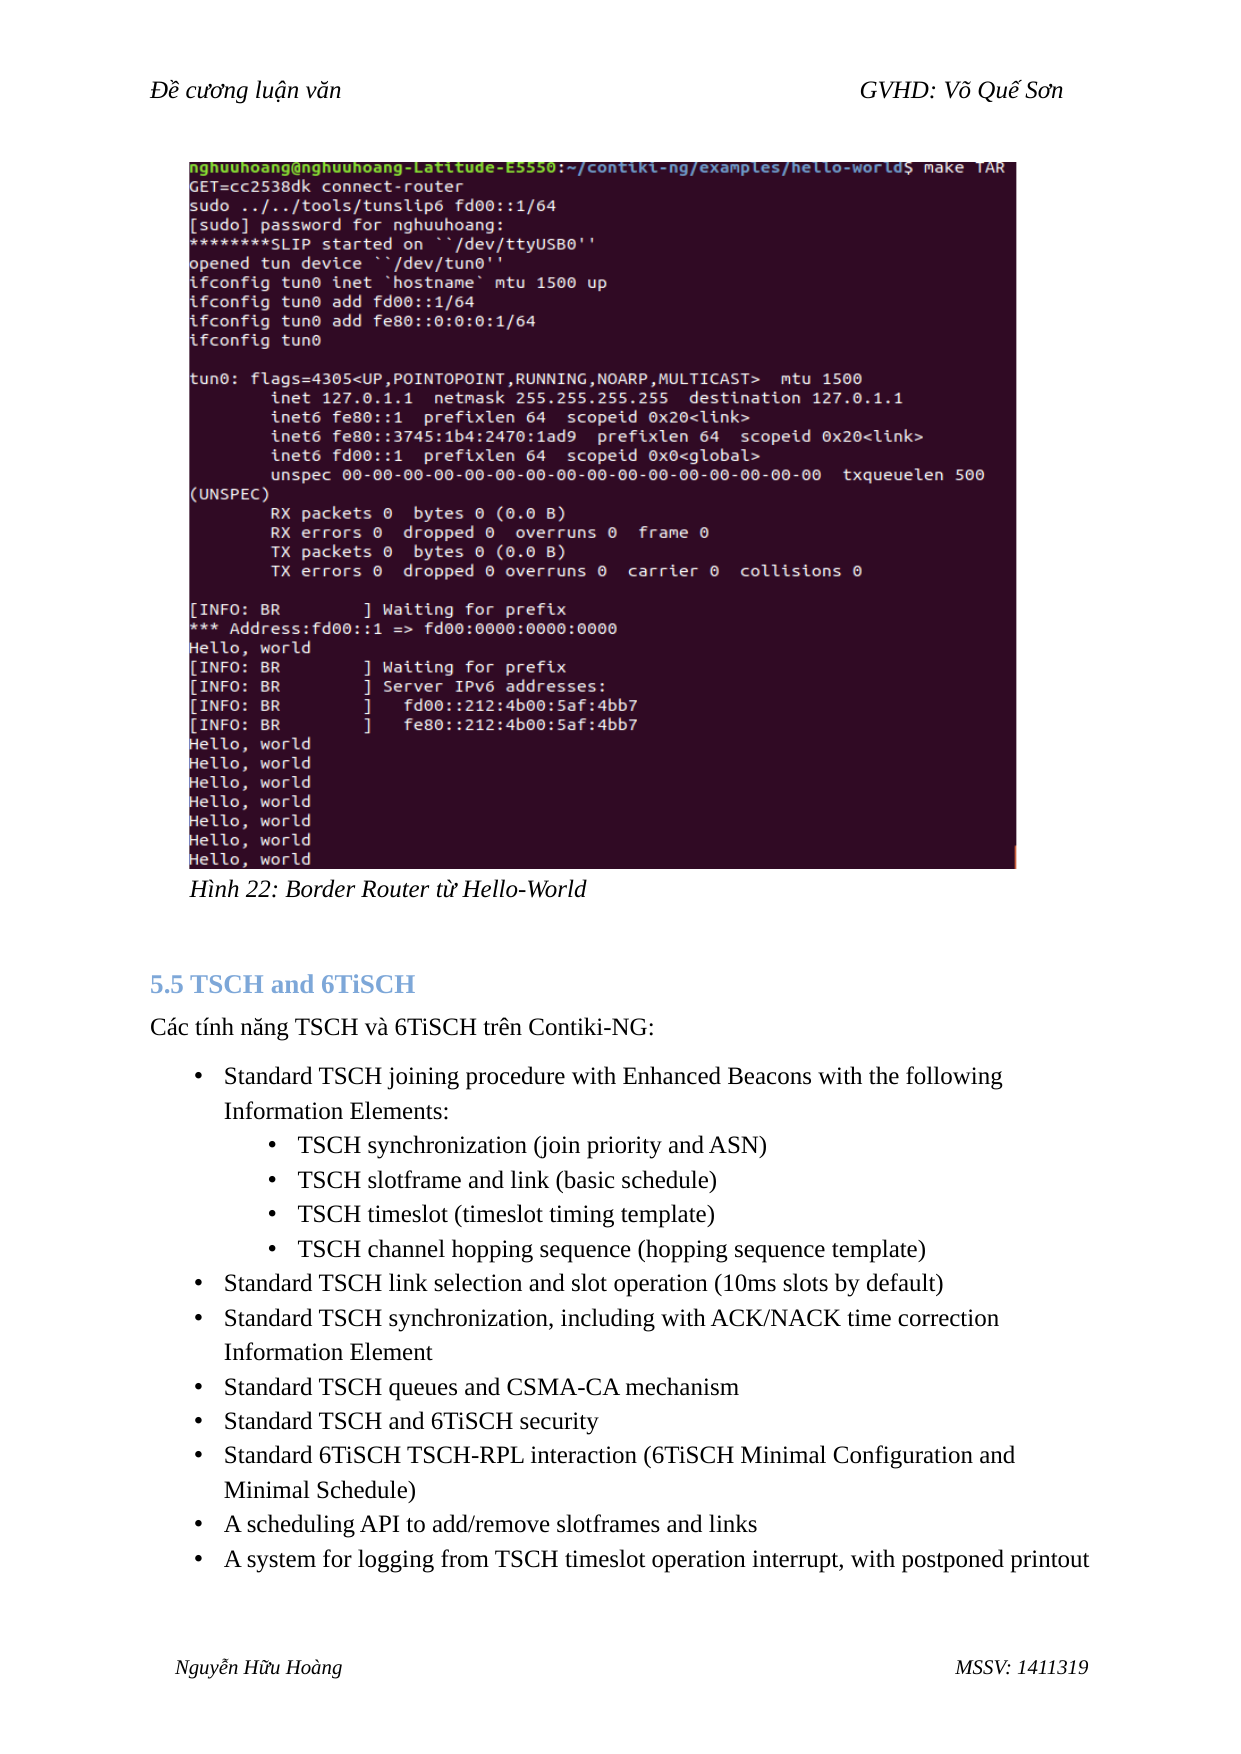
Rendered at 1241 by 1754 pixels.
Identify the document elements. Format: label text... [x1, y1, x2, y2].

list TSCH slotframe and link (basic schedule) [268, 1165, 1090, 1193]
list TSCH timeslot (timeslot timing template) [268, 1199, 1090, 1228]
picture [189, 162, 1017, 869]
list Standard 6TiSCH TSCH-RPL interaction (6TiSCH Minimal Configuration and Minimal Schedule) [194, 1441, 1090, 1504]
list Standard TSCH and 6TiSCH security [194, 1406, 1090, 1435]
list Standard TSCH synchronization, including with ACK/NACK time correction Information Element [194, 1303, 1090, 1366]
text Hình 22: Border Router từ Hello-World [189, 162, 1051, 903]
list Standard TSCH joining procedure with Enhanced Beacons with the following Information Elements: [194, 1061, 1090, 1124]
subtitle 5.5 TSCH and 6TiSCH [150, 968, 1090, 1000]
list A scheduling API to add/remove slotframes and links [194, 1509, 1090, 1538]
list Standard TSCH queues and CSMA-CA mechanism [194, 1372, 1090, 1400]
text Các tính năng TSCH và 6TiSCH trên Contiki-NG: [150, 1012, 1090, 1041]
list Standard TSCH link selection and slot operation (10ms slots by default) [194, 1268, 1090, 1297]
list TSCH channel hopping sequence (hopping sequence template) [268, 1234, 1090, 1262]
list TSCH synchronization (join priority and ASN) [268, 1130, 1090, 1159]
list A system for logging from TSCH timeslot operation interrupt, with postponed printout [194, 1544, 1090, 1573]
